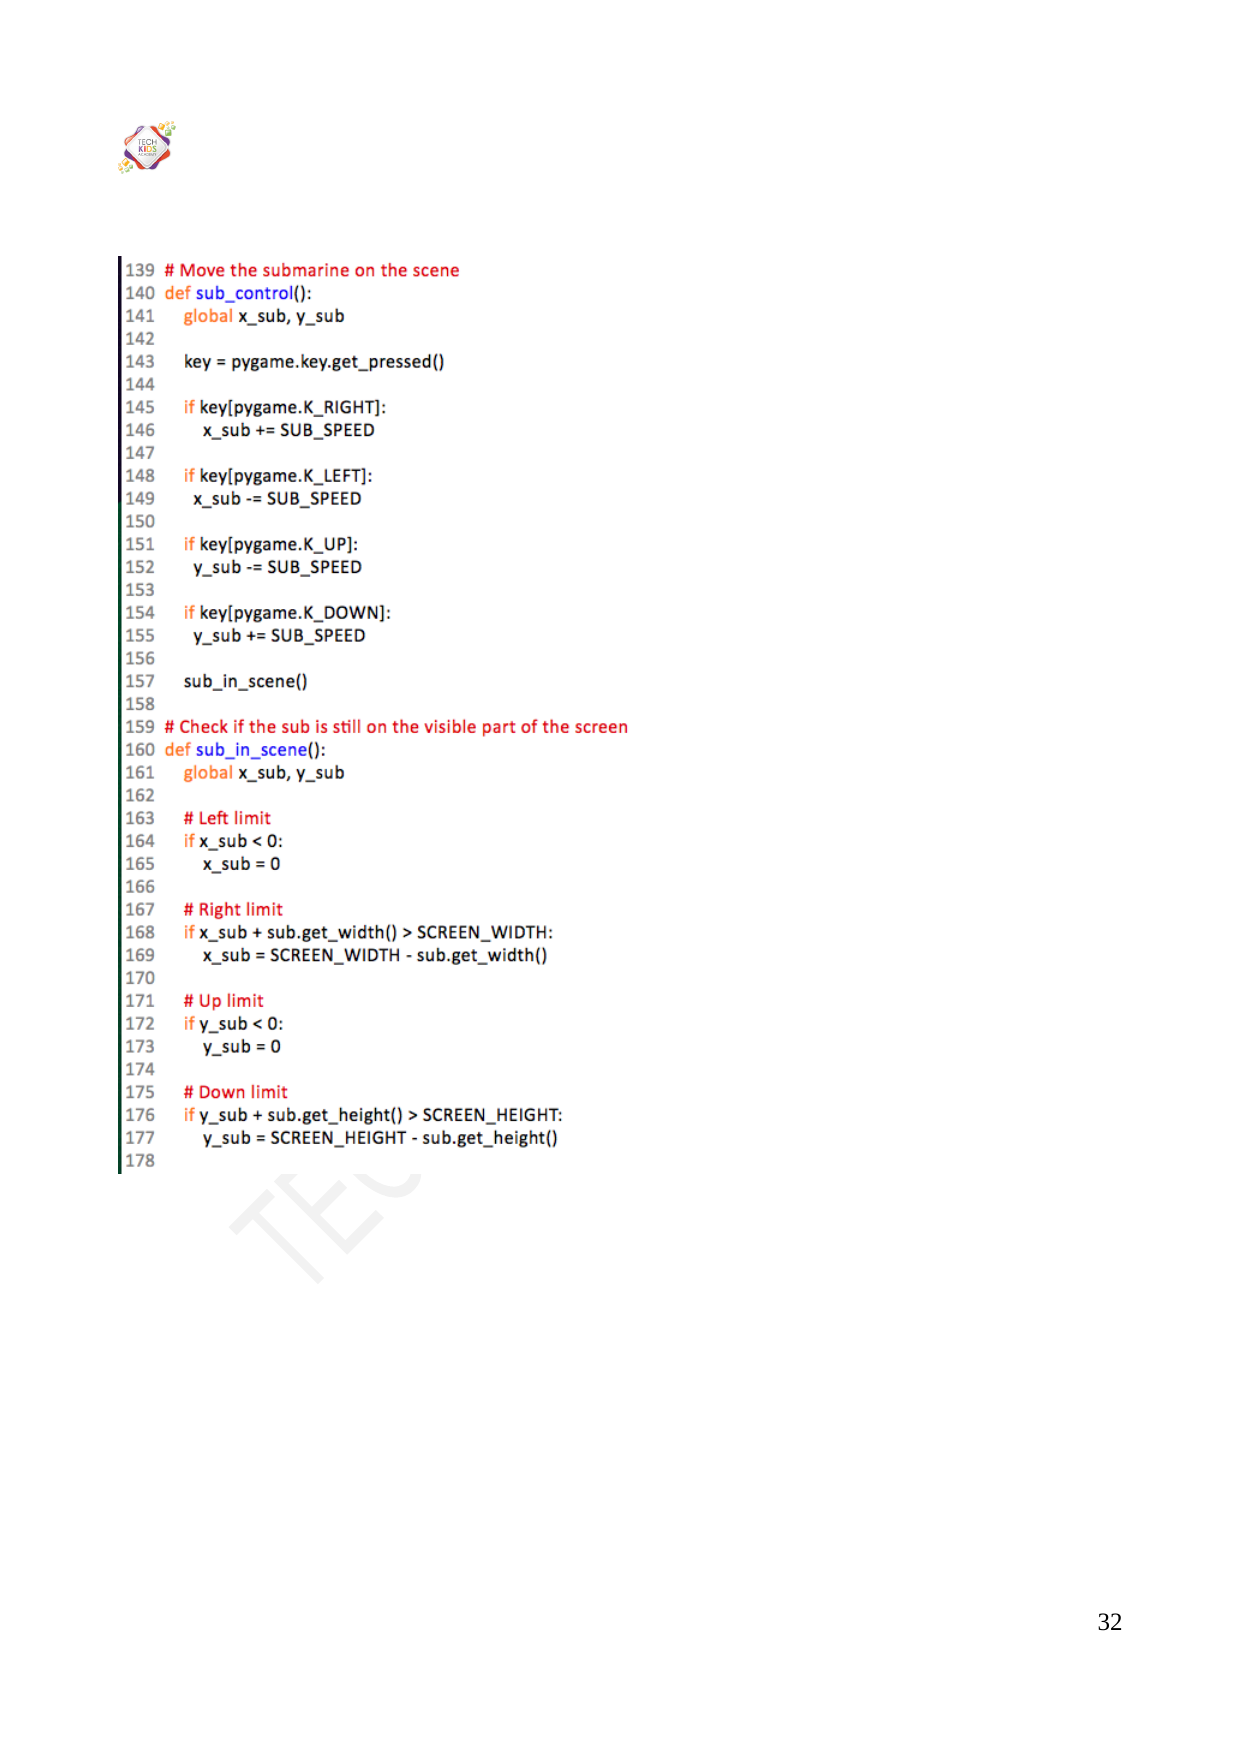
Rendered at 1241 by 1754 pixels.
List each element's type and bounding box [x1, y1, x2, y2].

picture [118, 256, 1123, 1174]
picture [118, 118, 176, 176]
